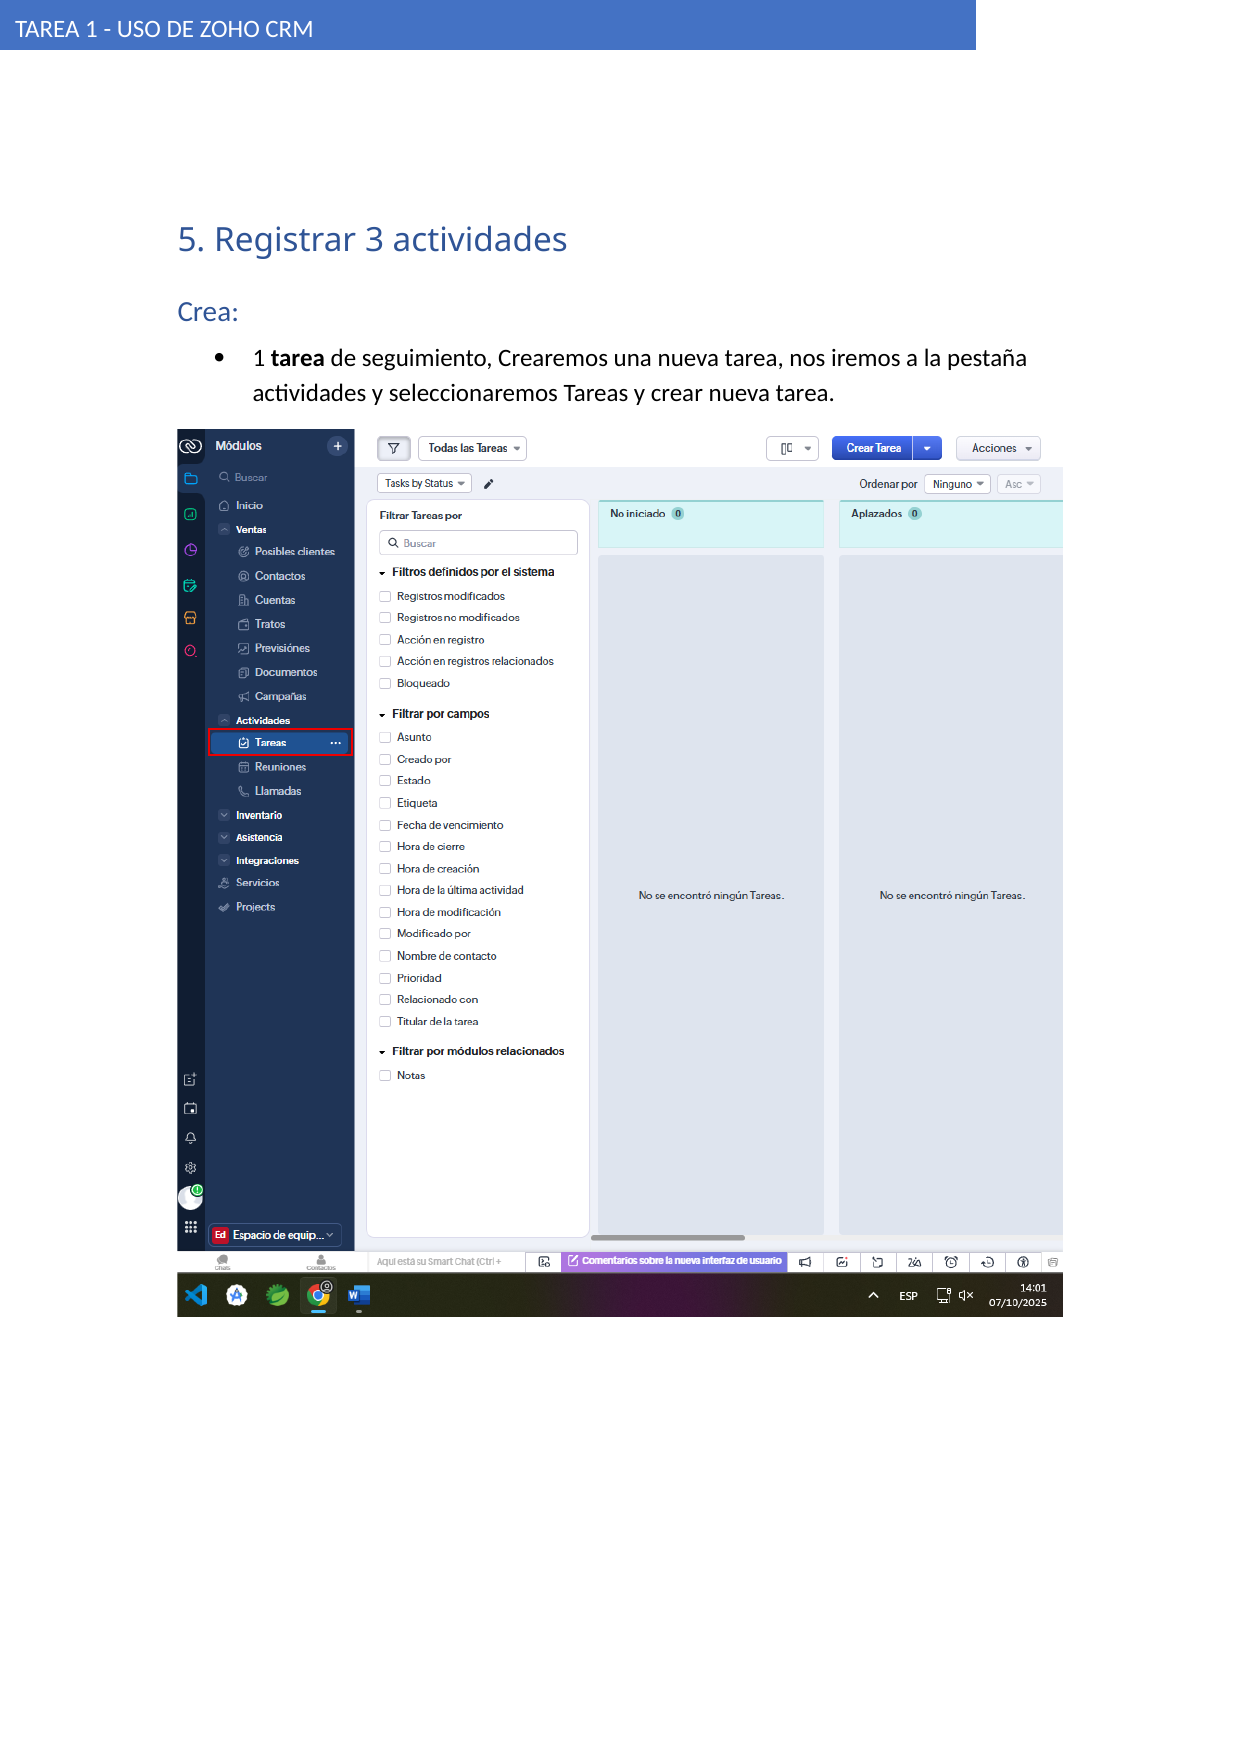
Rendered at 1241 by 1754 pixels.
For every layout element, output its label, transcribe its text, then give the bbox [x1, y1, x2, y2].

list 1 tarea de seguimiento, Crearemos una nueva tarea, nos iremos a la pestaña actividades y seleccionaremos Tareas y crear nueva tarea. [215, 342, 1063, 408]
subtitle Crea: [177, 293, 1063, 329]
subtitle 5. Registrar 3 actividades [177, 216, 1063, 261]
